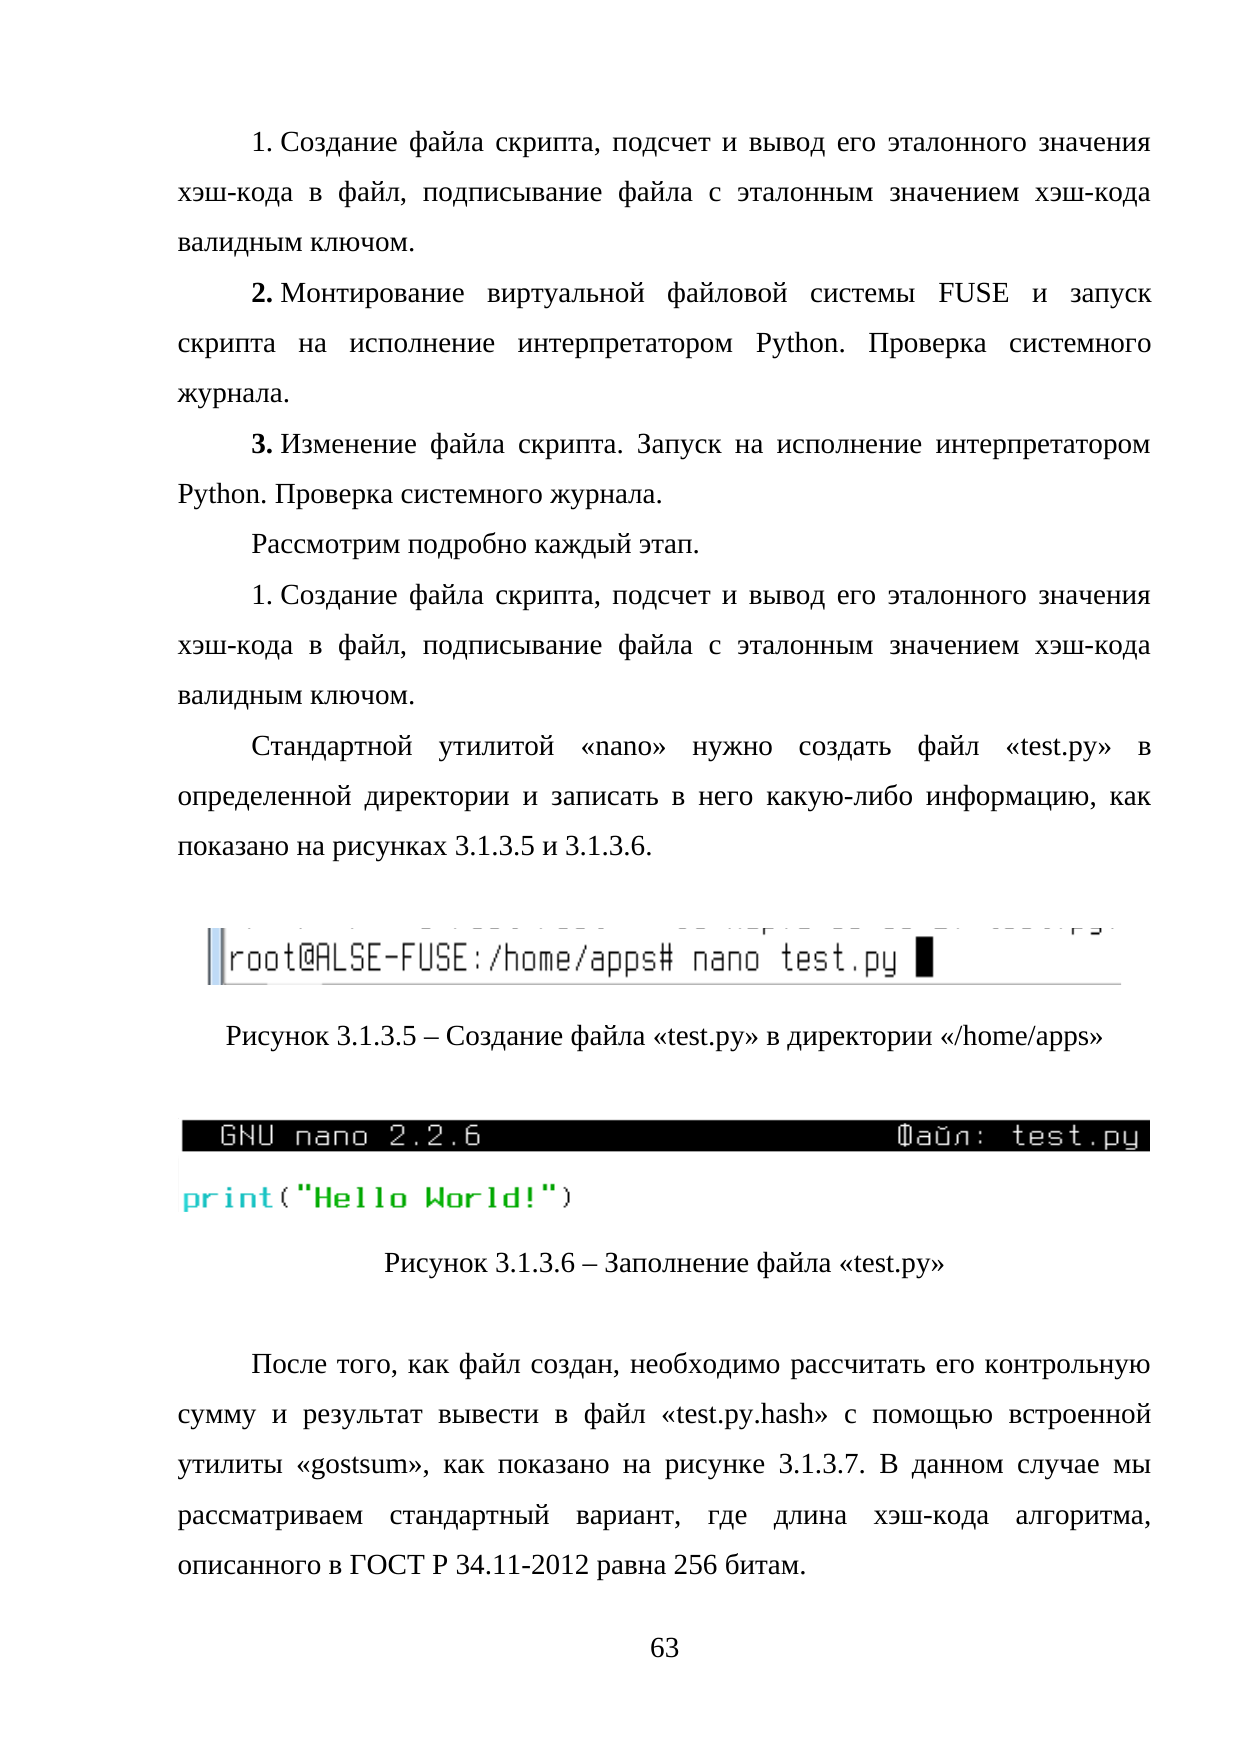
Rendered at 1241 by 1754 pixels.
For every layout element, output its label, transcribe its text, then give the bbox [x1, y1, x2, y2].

picture [590, 1118, 1149, 1182]
list Изменение файла скрипта. Запуск на исполнение интерпретатором Python. Проверка системного журнала. [177, 426, 1152, 510]
text Рассмотрим подробно каждый этап. [177, 526, 1152, 560]
text Стандартной утилитой «nano» нужно создать файл «test.py» в определенной директории и записать в него какую-либо информацию, как показано на рисунках 3.1.3.5 и 3.1.3.6. [177, 728, 1152, 862]
text Рисунок 3.1.3.5 – Создание файла «test.py» в директории «/home/apps» [177, 1018, 1152, 1051]
picture [590, 970, 1122, 985]
list Создание файла скрипта, подсчет и вывод его эталонного значения хэш-кода в файл, подписывание файла с эталонным значением хэш-кода валидным ключом. [177, 577, 1152, 711]
list Монтирование виртуальной файловой системы FUSE и запуск скрипта на исполнение интерпретатором Python. Проверка системного журнала. [177, 275, 1152, 409]
text Рисунок 3.1.3.6 – Заполнение файла «test.py» [177, 1245, 1152, 1279]
list Создание файла скрипта, подсчет и вывод его эталонного значения хэш-кода в файл, подписывание файла с эталонным значением хэш-кода валидным ключом. [177, 124, 1152, 258]
text После того, как файл создан, необходимо рассчитать его контрольную сумму и результат вывести в файл «test.py.hash» с помощью встроенной утилиты «gostsum», как показано на рисунке 3.1.3.7. В данном случае мы рассматриваем стандартный вариант, где длина хэш-кода алгоритма, описанного в ГОСТ Р 34.11-2012 равна 256 битам. [177, 1346, 1152, 1581]
